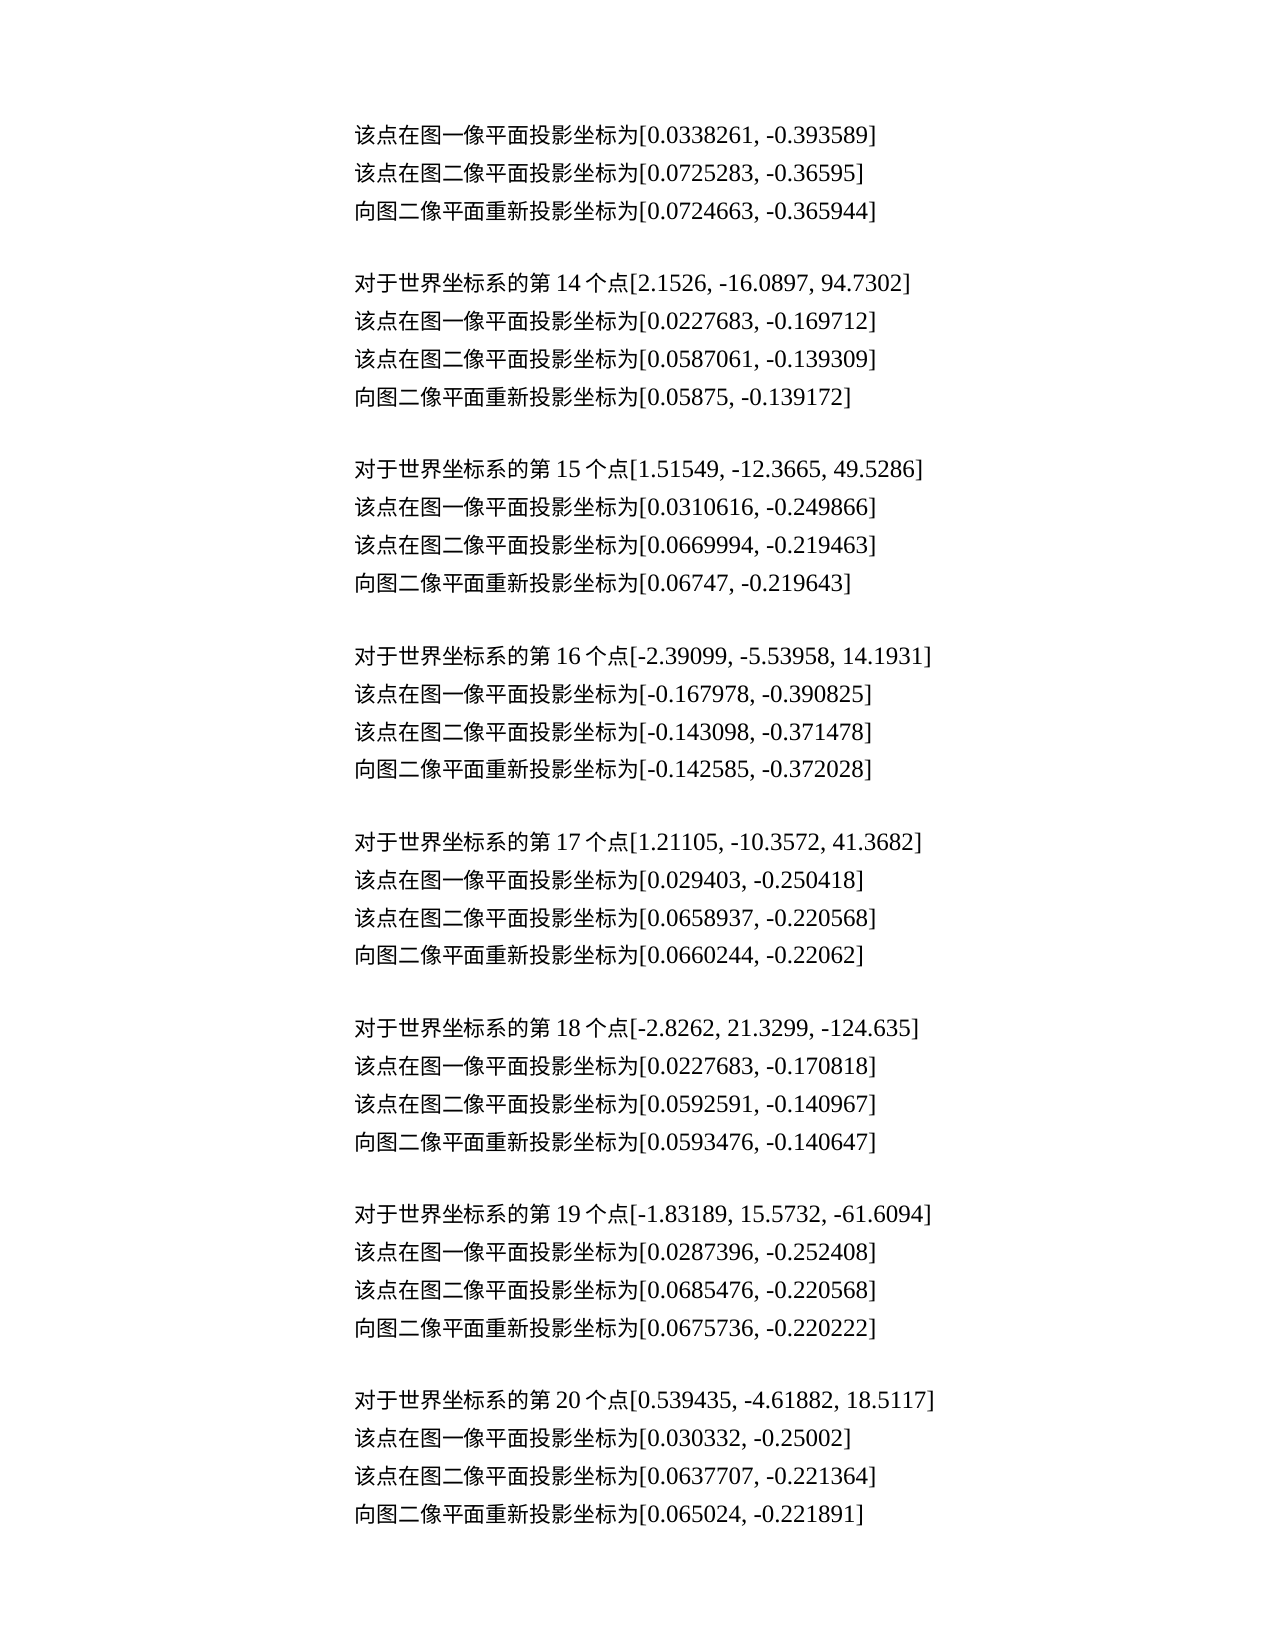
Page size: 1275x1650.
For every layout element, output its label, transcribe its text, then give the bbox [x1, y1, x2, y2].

text 该点在图二像平面投影坐标为[0.0637707, -0.221364] [354, 1459, 1157, 1491]
text 该点在图二像平面投影坐标为[-0.143098, -0.371478] [354, 714, 1157, 746]
text 对于世界坐标系的第16个点[-2.39099, -5.53958, 14.1931] [354, 639, 1157, 670]
text 对于世界坐标系的第17个点[1.21105, -10.3572, 41.3682] [354, 825, 1157, 856]
text 向图二像平面重新投影坐标为[-0.142585, -0.372028] [354, 752, 1157, 784]
text 该点在图二像平面投影坐标为[0.0669994, -0.219463] [354, 528, 1157, 560]
text 对于世界坐标系的第19个点[-1.83189, 15.5732, -61.6094] [354, 1197, 1157, 1229]
text 该点在图二像平面投影坐标为[0.0685476, -0.220568] [354, 1273, 1157, 1304]
text 对于世界坐标系的第14个点[2.1526, -16.0897, 94.7302] [354, 266, 1157, 298]
text 向图二像平面重新投影坐标为[0.0660244, -0.22062] [354, 938, 1157, 970]
text 对于世界坐标系的第15个点[1.51549, -12.3665, 49.5286] [354, 452, 1157, 484]
text 该点在图二像平面投影坐标为[0.0658937, -0.220568] [354, 901, 1157, 932]
text 该点在图一像平面投影坐标为[0.0338261, -0.393589] [354, 118, 1157, 150]
text 该点在图二像平面投影坐标为[0.0592591, -0.140967] [354, 1087, 1157, 1118]
text 对于世界坐标系的第20个点[0.539435, -4.61882, 18.5117] [354, 1383, 1157, 1415]
text 该点在图一像平面投影坐标为[0.030332, -0.25002] [354, 1421, 1157, 1453]
text 该点在图一像平面投影坐标为[0.0310616, -0.249866] [354, 490, 1157, 522]
text 该点在图一像平面投影坐标为[0.029403, -0.250418] [354, 863, 1157, 894]
text 该点在图一像平面投影坐标为[0.0227683, -0.169712] [354, 304, 1157, 336]
text 该点在图一像平面投影坐标为[0.0287396, -0.252408] [354, 1235, 1157, 1267]
text 该点在图一像平面投影坐标为[-0.167978, -0.390825] [354, 677, 1157, 708]
text 向图二像平面重新投影坐标为[0.065024, -0.221891] [354, 1497, 1157, 1529]
text 向图二像平面重新投影坐标为[0.05875, -0.139172] [354, 380, 1157, 412]
text 该点在图二像平面投影坐标为[0.0587061, -0.139309] [354, 342, 1157, 374]
text 向图二像平面重新投影坐标为[0.0675736, -0.220222] [354, 1311, 1157, 1342]
text 对于世界坐标系的第18个点[-2.8262, 21.3299, -124.635] [354, 1011, 1157, 1043]
text 向图二像平面重新投影坐标为[0.06747, -0.219643] [354, 566, 1157, 598]
text 该点在图一像平面投影坐标为[0.0227683, -0.170818] [354, 1049, 1157, 1081]
text 向图二像平面重新投影坐标为[0.0593476, -0.140647] [354, 1125, 1157, 1156]
text 该点在图二像平面投影坐标为[0.0725283, -0.36595] [354, 156, 1157, 188]
text 向图二像平面重新投影坐标为[0.0724663, -0.365944] [354, 194, 1157, 226]
